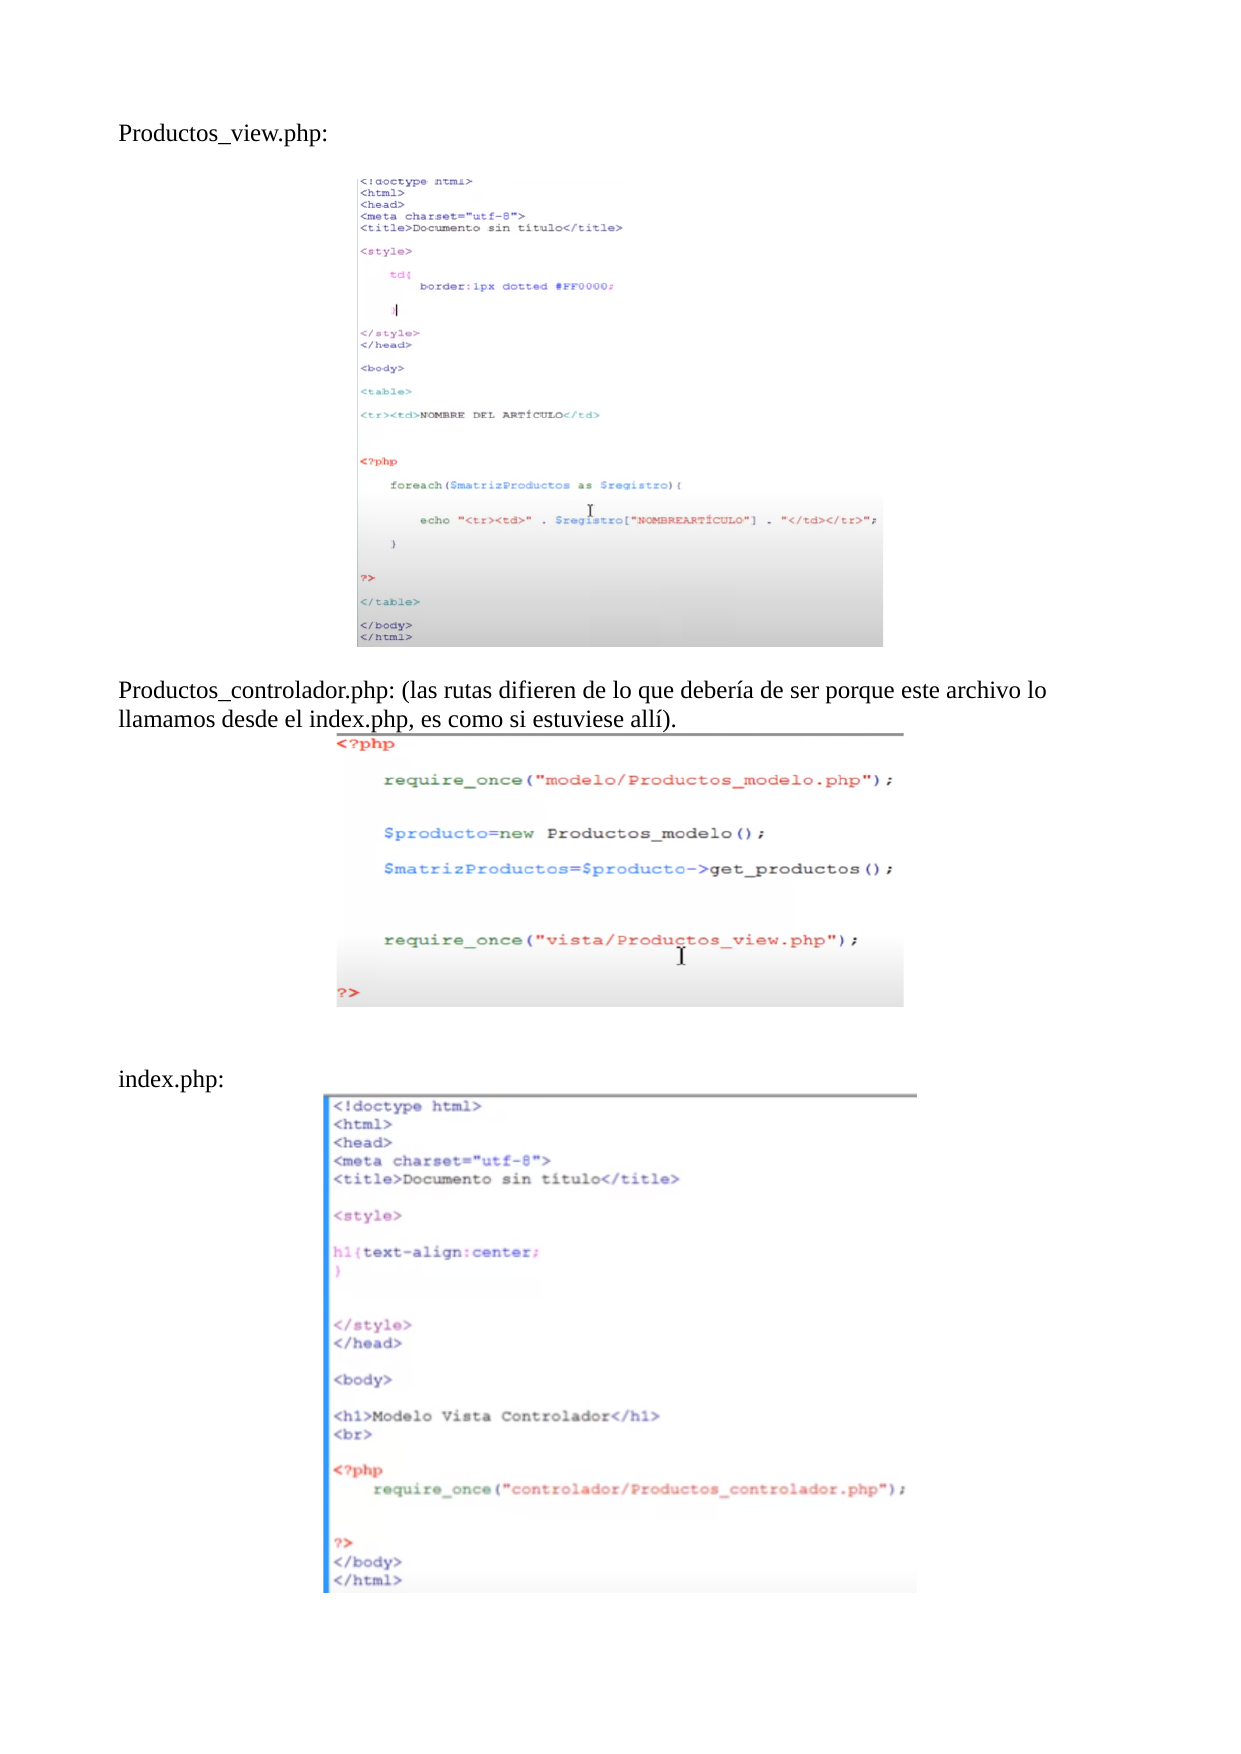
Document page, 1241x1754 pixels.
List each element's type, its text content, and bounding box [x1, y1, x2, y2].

picture [357, 175, 884, 647]
text Productos_view.php: [118, 118, 1122, 147]
picture [323, 1093, 917, 1593]
text index.php: [118, 1064, 1122, 1093]
text Productos_controlador.php: (las rutas difieren de lo que debería de ser porque este archivo lo llamamos desde el index.php, es como si estuviese allí). [118, 676, 1122, 733]
picture [336, 733, 904, 1007]
